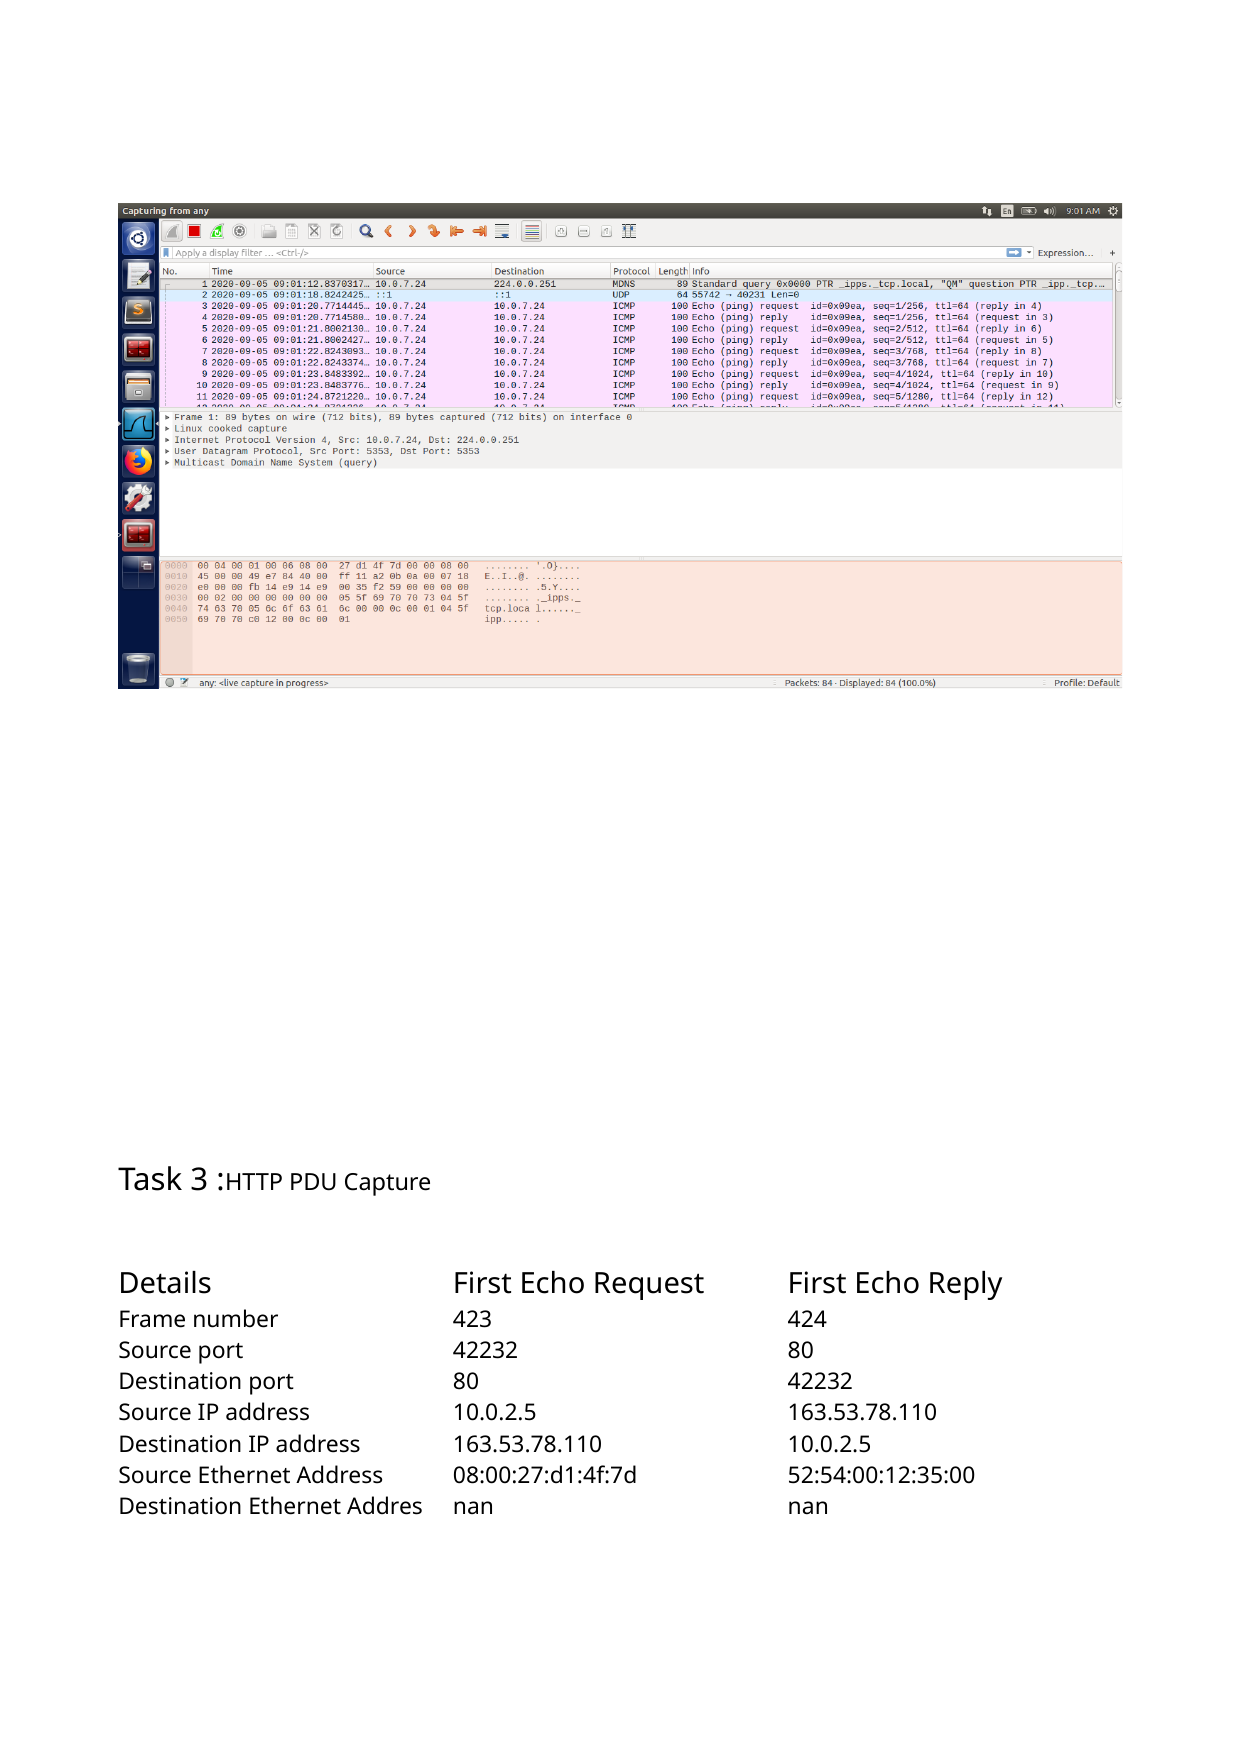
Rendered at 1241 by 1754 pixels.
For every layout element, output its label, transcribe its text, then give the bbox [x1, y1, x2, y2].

table_cell Source port [118, 1334, 453, 1365]
table_cell 423 [453, 1303, 787, 1334]
table_cell 10.0.2.5 [788, 1428, 1122, 1459]
table_header First Echo Reply [788, 1263, 1122, 1302]
table_header Details [118, 1263, 453, 1302]
table_cell Frame number [118, 1303, 453, 1334]
table_cell Destination port [118, 1365, 453, 1396]
table_cell 10.0.2.5 [453, 1396, 787, 1427]
table_cell Source Ethernet Address [118, 1459, 453, 1490]
table_cell 52:54:00:12:35:00 [788, 1459, 1122, 1490]
table_cell 424 [788, 1303, 1122, 1334]
table_cell Source IP address [118, 1396, 453, 1427]
table_cell 80 [453, 1365, 787, 1396]
table_cell nan [453, 1490, 787, 1521]
table_cell 163.53.78.110 [788, 1396, 1122, 1427]
text Task 3 :HTTP PDU Capture [118, 1157, 1122, 1199]
table_cell 08:00:27:d1:4f:7d [453, 1459, 787, 1490]
table_cell 80 [788, 1334, 1122, 1365]
table_cell 163.53.78.110 [453, 1428, 787, 1459]
table_cell 42232 [788, 1365, 1122, 1396]
picture [118, 203, 1123, 689]
table_cell Destination IP address [118, 1428, 453, 1459]
table_cell 42232 [453, 1334, 787, 1365]
table_cell Destination Ethernet Addres [118, 1490, 453, 1521]
table_header First Echo Request [453, 1263, 787, 1302]
table_cell nan [788, 1490, 1122, 1521]
